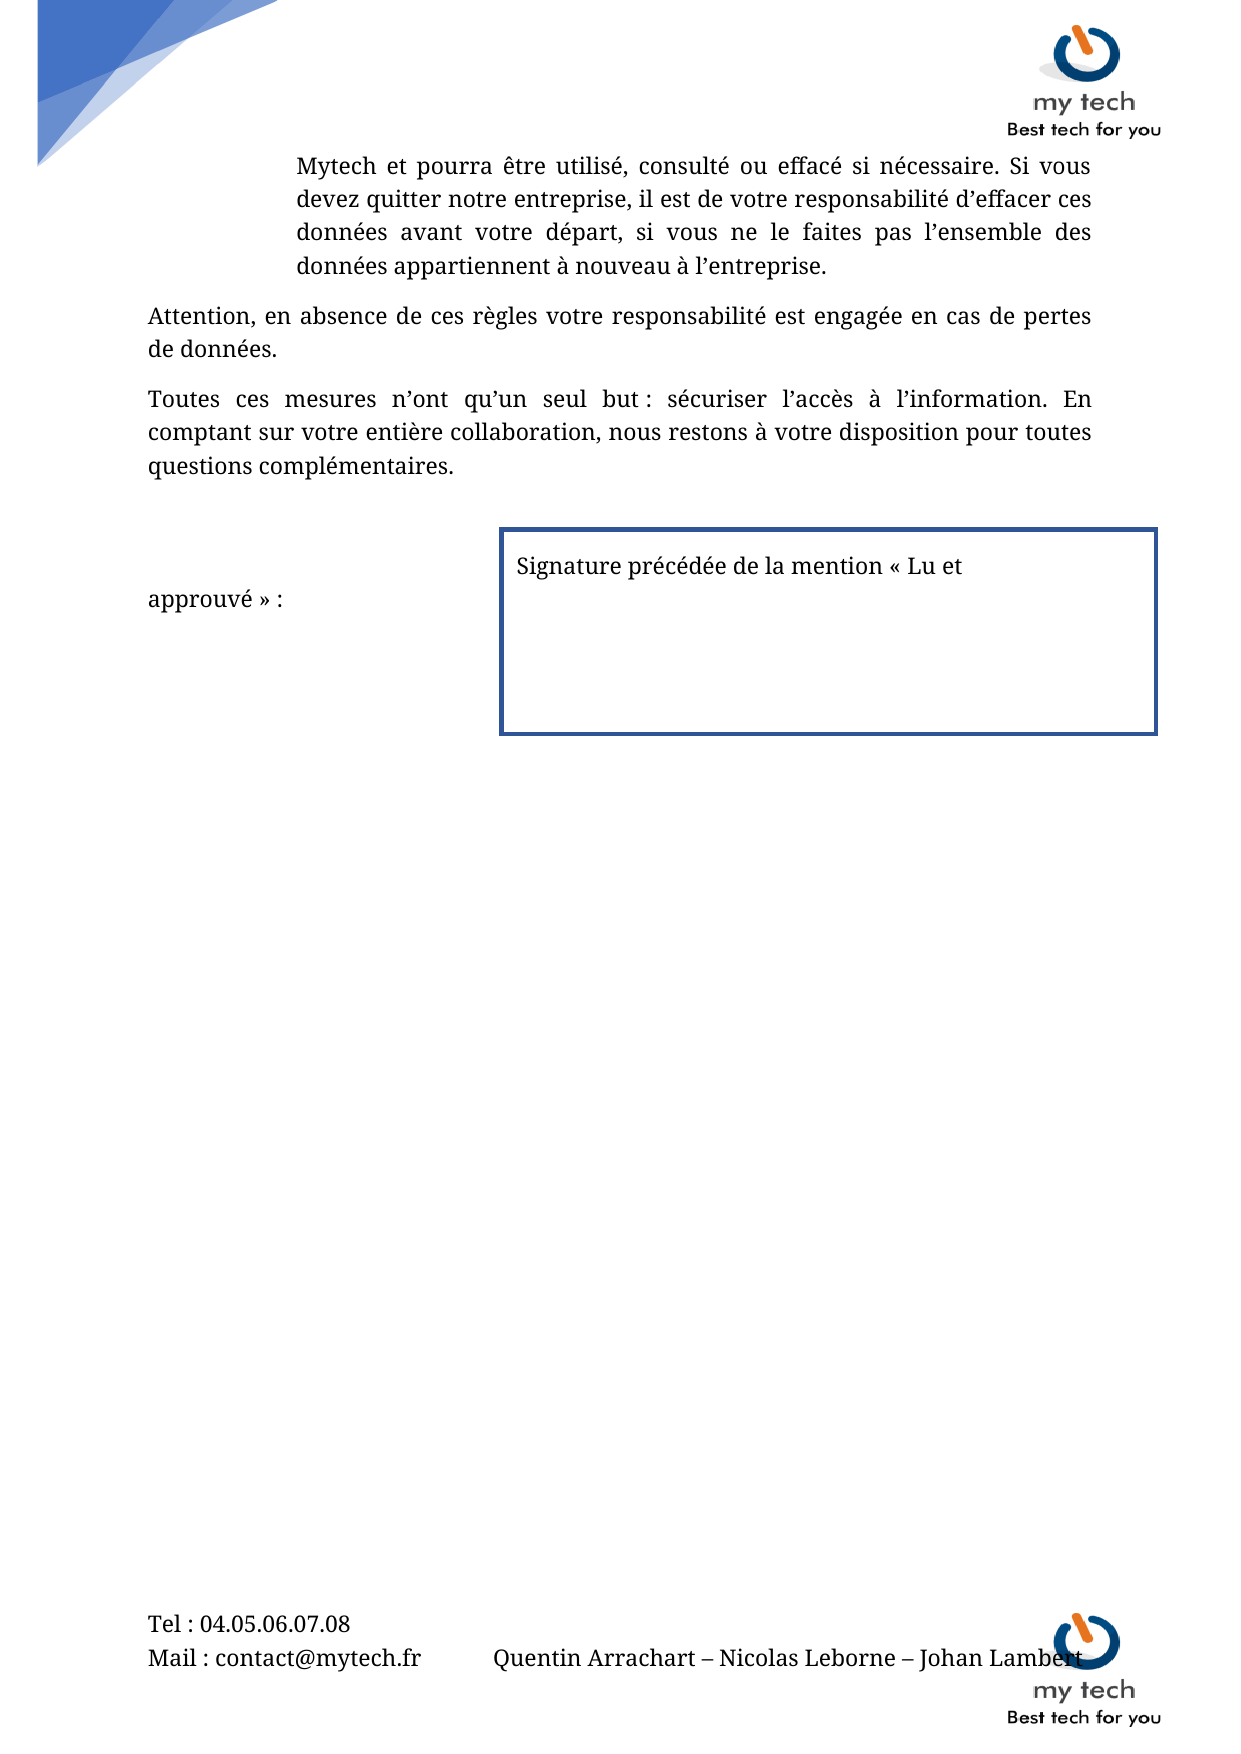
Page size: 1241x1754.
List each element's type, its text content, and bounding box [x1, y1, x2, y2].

text Signature précédée de la mention « Lu et approuvé » : [504, 548, 1093, 614]
text Toutes ces mesures n’ont qu’un seul but : sécuriser l’accès à l’information. En comptant sur votre entière collaboration, nous restons à votre disposition pour toutes questions complémentaires. [148, 381, 1093, 481]
text Signature précédée de la mention « Lu et approuvé » : [148, 548, 499, 614]
list Mytech et pourra être utilisé, consulté ou effacé si nécessaire. Si vous devez quitter notre entreprise, il est de votre responsabilité d’effacer ces données avant votre départ, si vous ne le faites pas l’ensemble des données appartiennent à nouveau à l’entreprise. [258, 148, 1093, 281]
text Attention, en absence de ces règles votre responsabilité est engagée en cas de pertes de données. [148, 298, 1093, 364]
